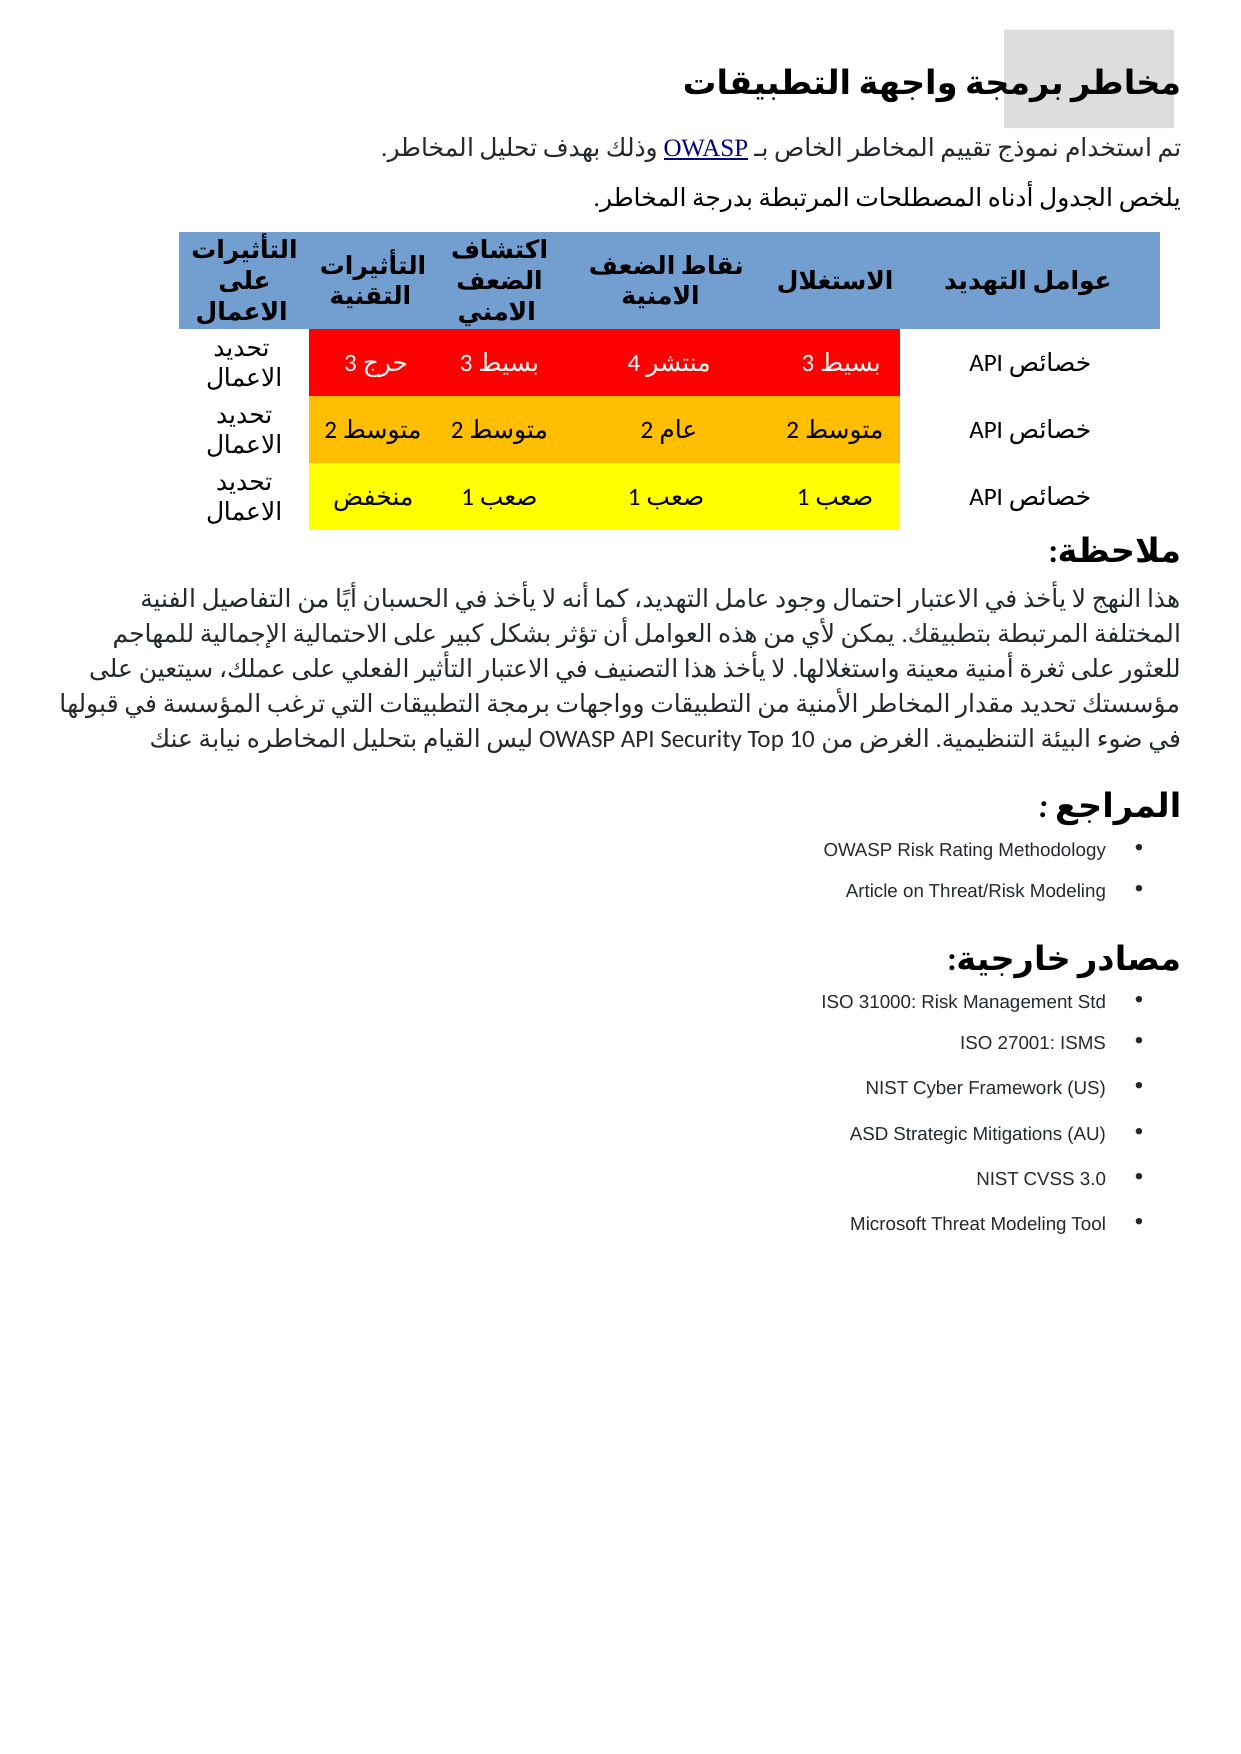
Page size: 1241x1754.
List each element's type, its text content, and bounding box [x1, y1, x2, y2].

table_cell بسيط 3 [769, 329, 900, 396]
table_cell بسيط 3 [436, 329, 562, 396]
table_cell صعب 1 [769, 463, 900, 530]
table_cell تحديد الاعمال [179, 463, 309, 530]
table_cell صعب 1 [562, 463, 769, 530]
subtitle ملاحظة: [59, 434, 1181, 571]
list NIST CVSS 3.0 [59, 1167, 1144, 1191]
table_cell متوسط 2 [436, 396, 562, 463]
list Microsoft Threat Modeling Tool [59, 1213, 1144, 1236]
list ISO 31000: Risk Management Std [59, 991, 1144, 1014]
table_cell خصائص API [900, 396, 1160, 463]
text هذا النهج لا يأخذ في الاعتبار احتمال وجود عامل التهديد، كما أنه لا يأخذ في الحسبان أيًا من التفاصيل الفنية المختلفة المرتبطة بتطبيقك. يمكن لأي من هذه العوامل أن تؤثر بشكل كبير على الاحتمالية الإجمالية للمهاجم للعثور على ثغرة أمنية معينة واستغلالها. لا يأخذ هذا التصنيف في الاعتبار التأثير الفعلي على عملك، سيتعين على مؤسستك تحديد مقدار المخاطر الأمنية من التطبيقات وواجهات برمجة التطبيقات التي ترغب المؤسسة في قبولها في ضوء البيئة التنظيمية. الغرض من OWASP API Security Top 10 ليس القيام بتحليل المخاطره نيابة عنك [59, 583, 1181, 754]
table_cell تحديد الاعمال [179, 329, 309, 396]
table_header الاستغلال [769, 232, 900, 329]
table_cell صعب 1 [436, 463, 562, 530]
table_cell منتشر 4 [562, 329, 769, 396]
table_cell عام 2 [562, 396, 769, 463]
table_header نقاط الضعف الامنية [562, 232, 769, 329]
subtitle المراجع : [59, 785, 1181, 826]
subtitle مصادر خارجية: [59, 937, 1181, 978]
table_header عوامل التهديد [900, 232, 1160, 329]
table_header التأثيرات على الاعمال [179, 232, 309, 329]
list Article on Threat/Risk Modeling [59, 880, 1144, 903]
table_header اكتشاف الضعف الامني [436, 232, 562, 329]
table_cell خصائص API [900, 329, 1160, 396]
table_header التأثيرات التقنية [309, 232, 436, 329]
list OWASP Risk Rating Methodology [59, 839, 1144, 862]
table_cell تحديد الاعمال [179, 396, 309, 463]
list ISO 27001: ISMS [59, 1032, 1144, 1055]
list ASD Strategic Mitigations (AU) [59, 1122, 1144, 1145]
table_cell متوسط 2 [309, 396, 436, 463]
table_cell منخفض [309, 463, 436, 530]
list NIST Cyber Framework (US) [59, 1077, 1144, 1100]
table_cell خصائص API [900, 463, 1160, 530]
text يلخص الجدول أدناه المصطلحات المرتبطة بدرجة المخاطر. [59, 182, 1181, 213]
text تم استخدام نموذج تقييم المخاطر الخاص بـ OWASP وذلك بهدف تحليل المخاطر. [59, 132, 1181, 163]
table_cell متوسط 2 [769, 396, 900, 463]
table_cell حرج 3 [309, 329, 436, 396]
